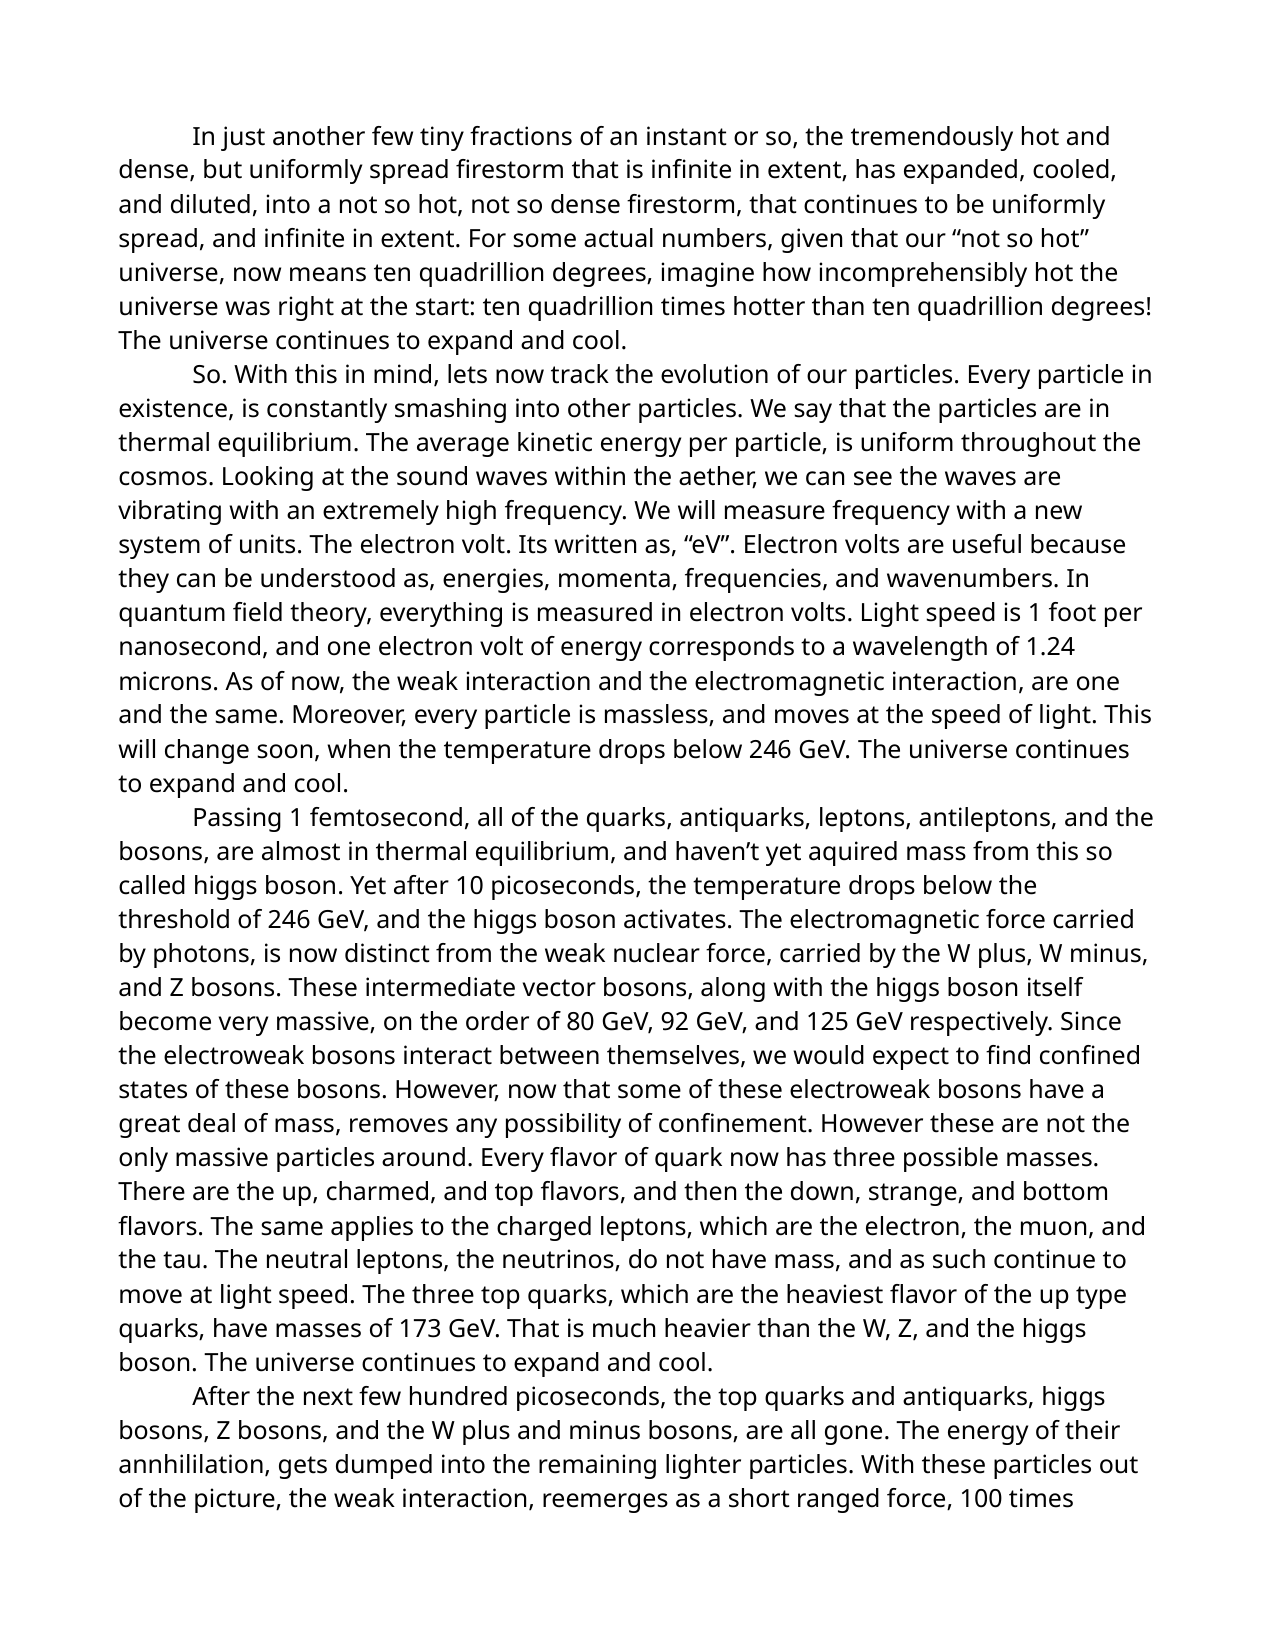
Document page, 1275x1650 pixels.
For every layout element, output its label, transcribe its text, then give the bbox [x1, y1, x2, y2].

text After the next few hundred picoseconds, the top quarks and antiquarks, higgs bosons, Z bosons, and the W plus and minus bosons, are all gone. The energy of their annhililation, gets dumped into the remaining lighter particles. With these particles out of the picture, the weak interaction, reemerges as a short ranged force, 100 times [118, 1378, 1157, 1515]
text So. With this in mind, lets now track the evolution of our particles. Every particle in existence, is constantly smashing into other particles. We say that the particles are in thermal equilibrium. The average kinetic energy per particle, is uniform throughout the cosmos. Looking at the sound waves within the aether, we can see the waves are vibrating with an extremely high frequency. We will measure frequency with a new system of units. The electron volt. Its written as, “eV”. Electron volts are useful because they can be understood as, energies, momenta, frequencies, and wavenumbers. In quantum field theory, everything is measured in electron volts. Light speed is 1 foot per nanosecond, and one electron volt of energy corresponds to a wavelength of 1.24 microns. As of now, the weak interaction and the electromagnetic interaction, are one and the same. Moreover, every particle is massless, and moves at the speed of light. This will change soon, when the temperature drops below 246 GeV. The universe continues to expand and cool. [118, 357, 1157, 799]
text In just another few tiny fractions of an instant or so, the tremendously hot and dense, but uniformly spread firestorm that is infinite in extent, has expanded, cooled, and diluted, into a not so hot, not so dense firestorm, that continues to be uniformly spread, and infinite in extent. For some actual numbers, given that our “not so hot” universe, now means ten quadrillion degrees, imagine how incomprehensibly hot the universe was right at the start: ten quadrillion times hotter than ten quadrillion degrees! The universe continues to expand and cool. [118, 118, 1157, 357]
text Passing 1 femtosecond, all of the quarks, antiquarks, leptons, antileptons, and the bosons, are almost in thermal equilibrium, and haven’t yet aquired mass from this so called higgs boson. Yet after 10 picoseconds, the temperature drops below the threshold of 246 GeV, and the higgs boson activates. The electromagnetic force carried by photons, is now distinct from the weak nuclear force, carried by the W plus, W minus, and Z bosons. These intermediate vector bosons, along with the higgs boson itself become very massive, on the order of 80 GeV, 92 GeV, and 125 GeV respectively. Since the electroweak bosons interact between themselves, we would expect to find confined states of these bosons. However, now that some of these electroweak bosons have a great deal of mass, removes any possibility of confinement. However these are not the only massive particles around. Every flavor of quark now has three possible masses. There are the up, charmed, and top flavors, and then the down, strange, and bottom flavors. The same applies to the charged leptons, which are the electron, the muon, and the tau. The neutral leptons, the neutrinos, do not have mass, and as such continue to move at light speed. The three top quarks, which are the heaviest flavor of the up type quarks, have masses of 173 GeV. That is much heavier than the W, Z, and the higgs boson. The universe continues to expand and cool. [118, 799, 1157, 1378]
